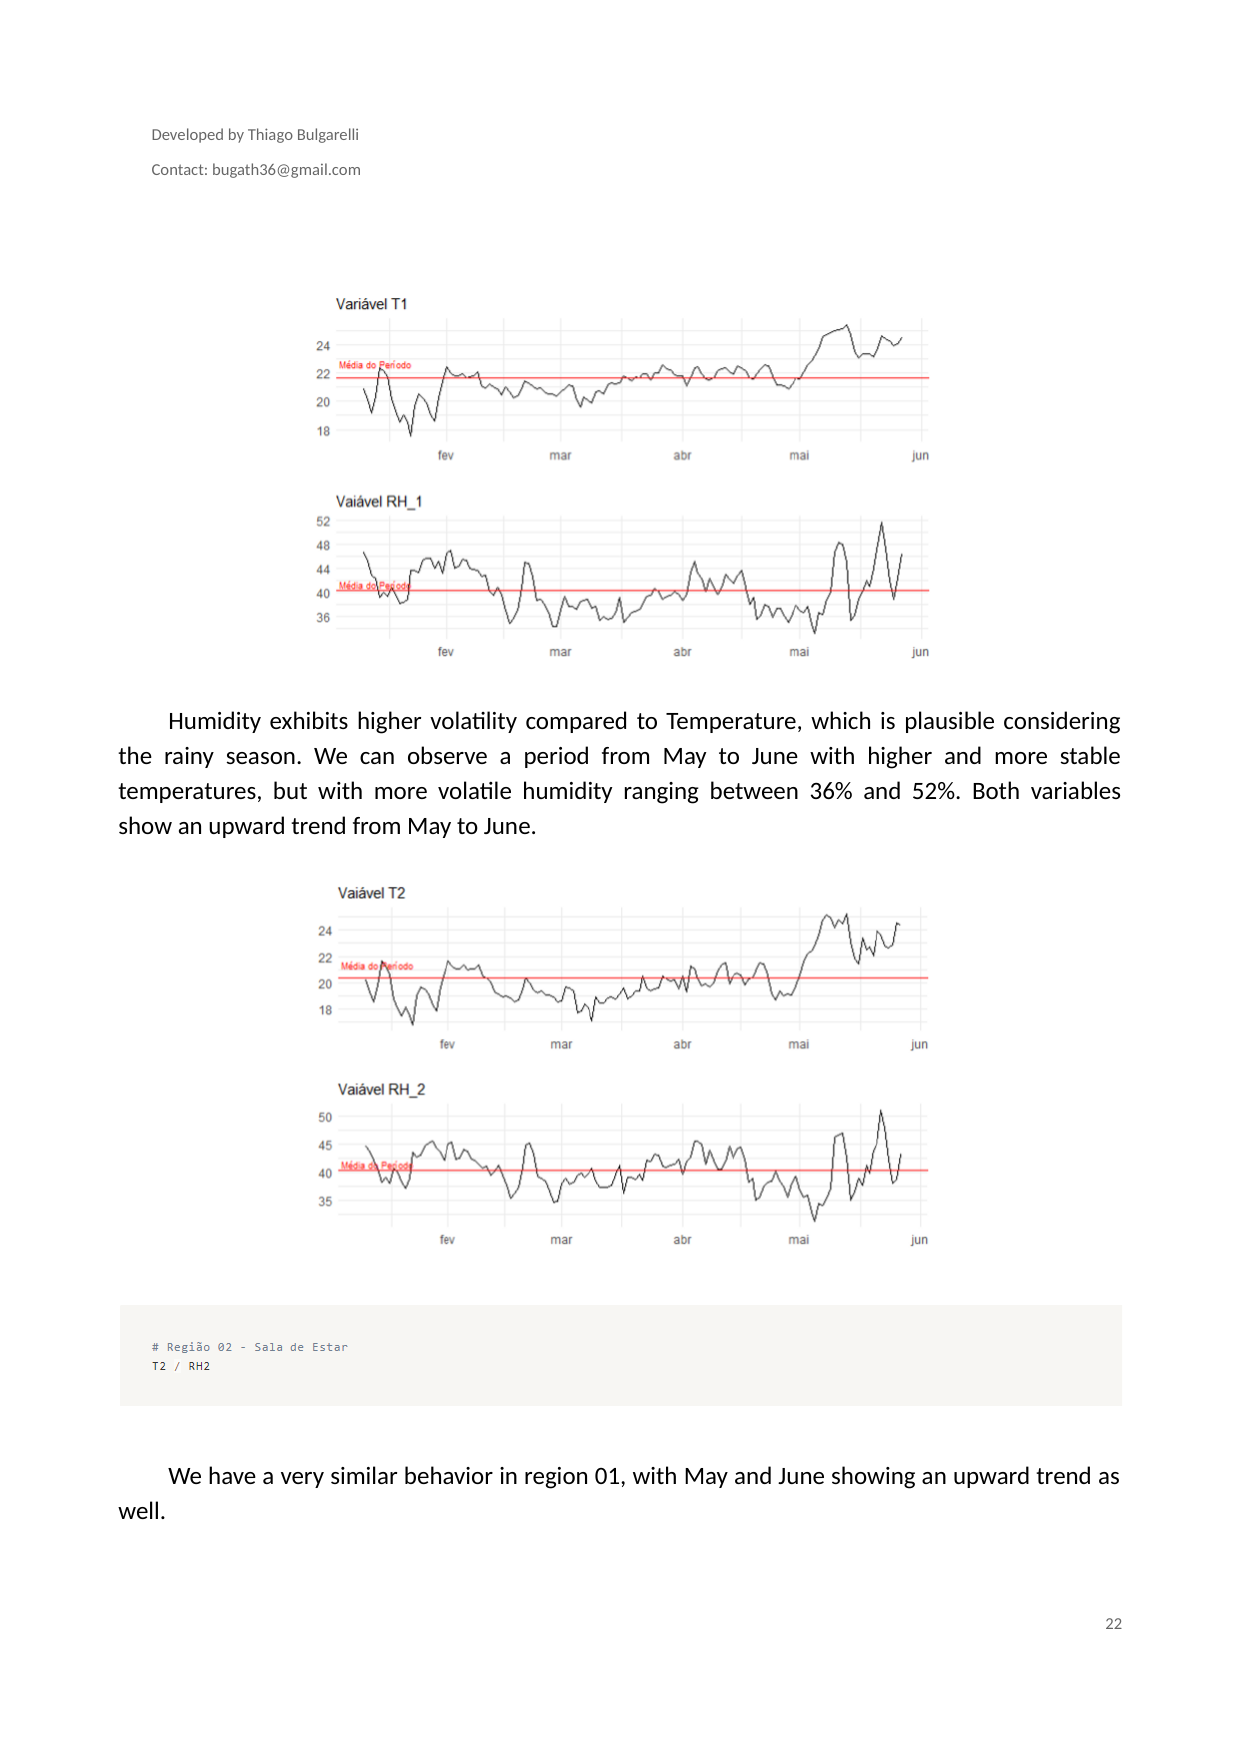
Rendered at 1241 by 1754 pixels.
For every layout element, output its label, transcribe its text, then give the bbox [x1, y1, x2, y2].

text We have a very similar behavior in region 01, with May and June showing an upward trend as well. [118, 1460, 1122, 1526]
picture [118, 1305, 1123, 1406]
text Humidity exhibits higher volatility compared to Temperature, which is plausible considering the rainy season. We can observe a period from May to June with higher and more stable temperatures, but with more volatile humidity ranging between 36% and 52%. Both variables show an upward trend from May to June. [118, 705, 1122, 840]
picture [303, 868, 946, 1249]
picture [292, 278, 948, 684]
